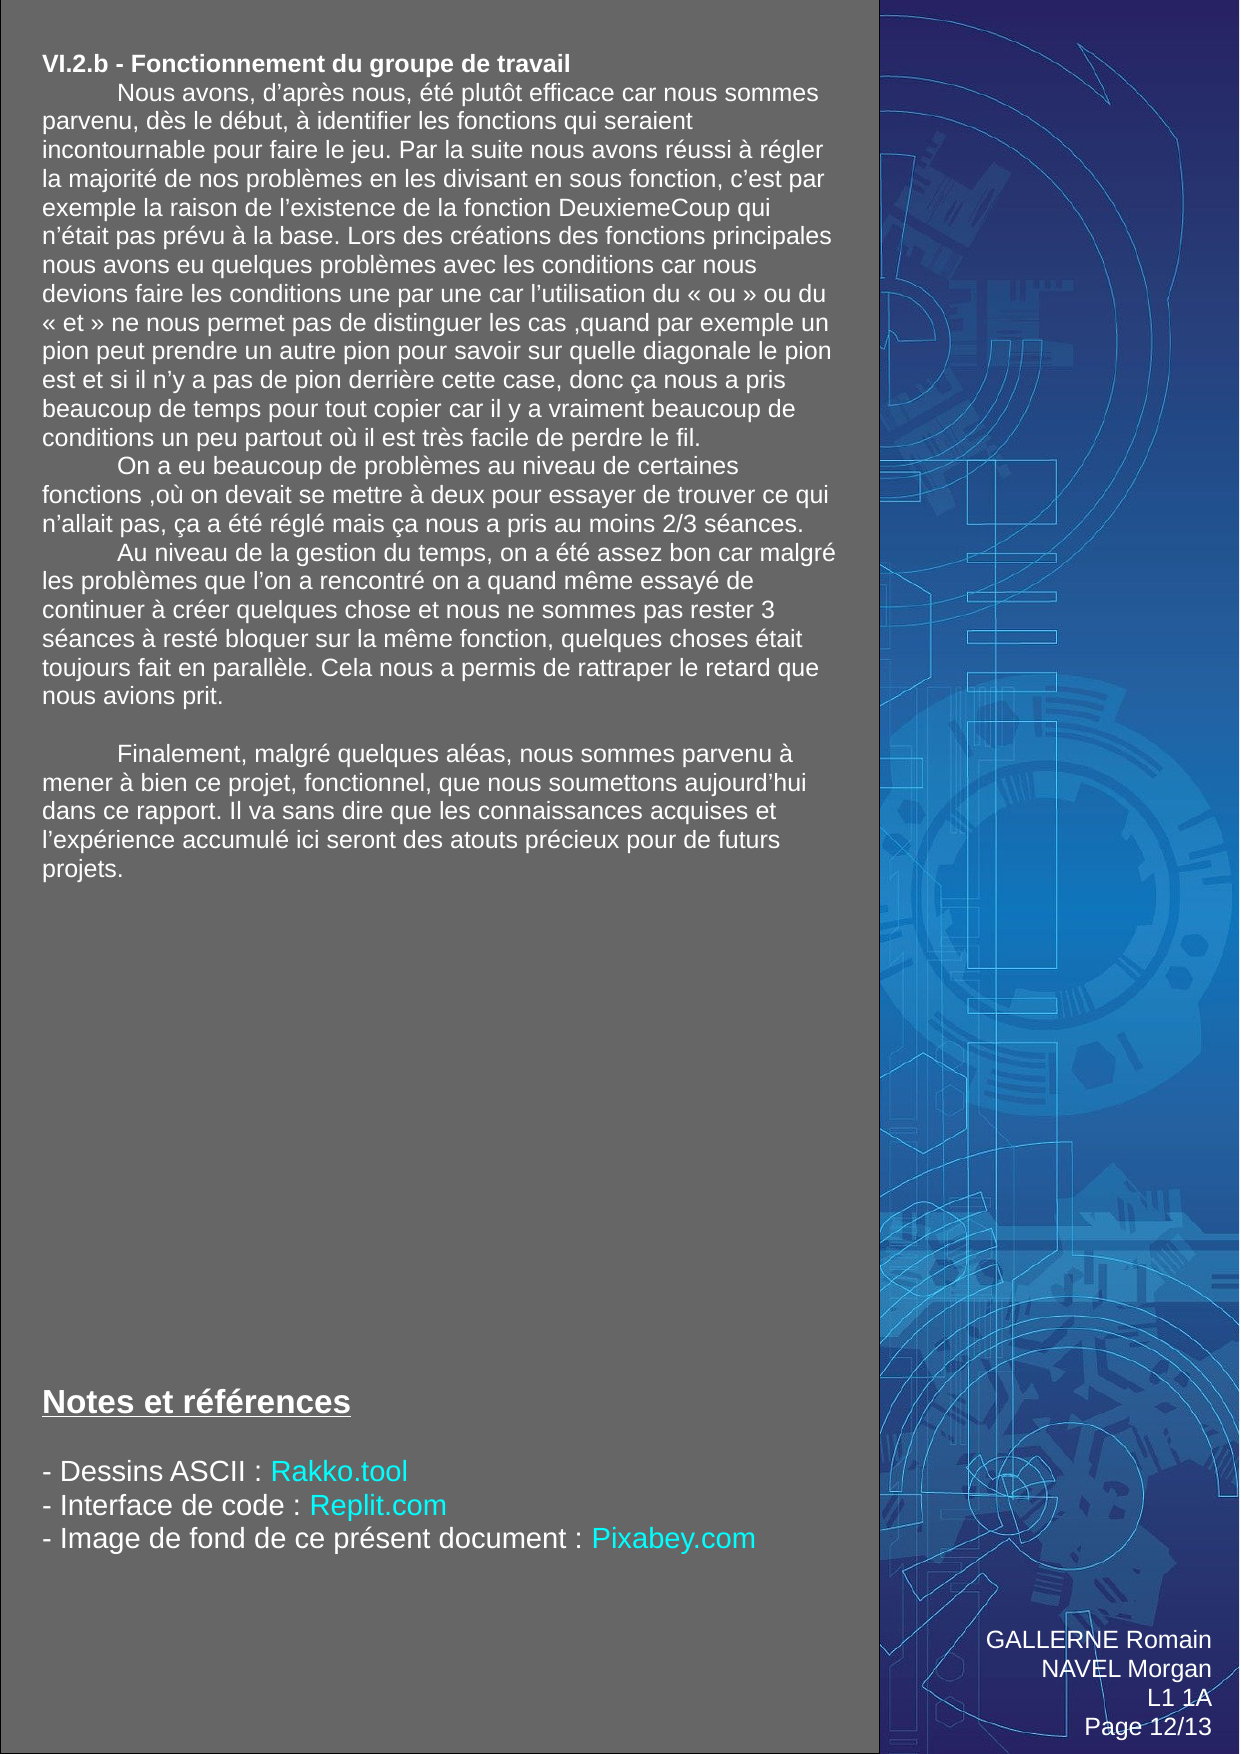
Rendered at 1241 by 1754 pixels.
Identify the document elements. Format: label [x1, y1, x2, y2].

picture [880, 0, 1240, 1754]
